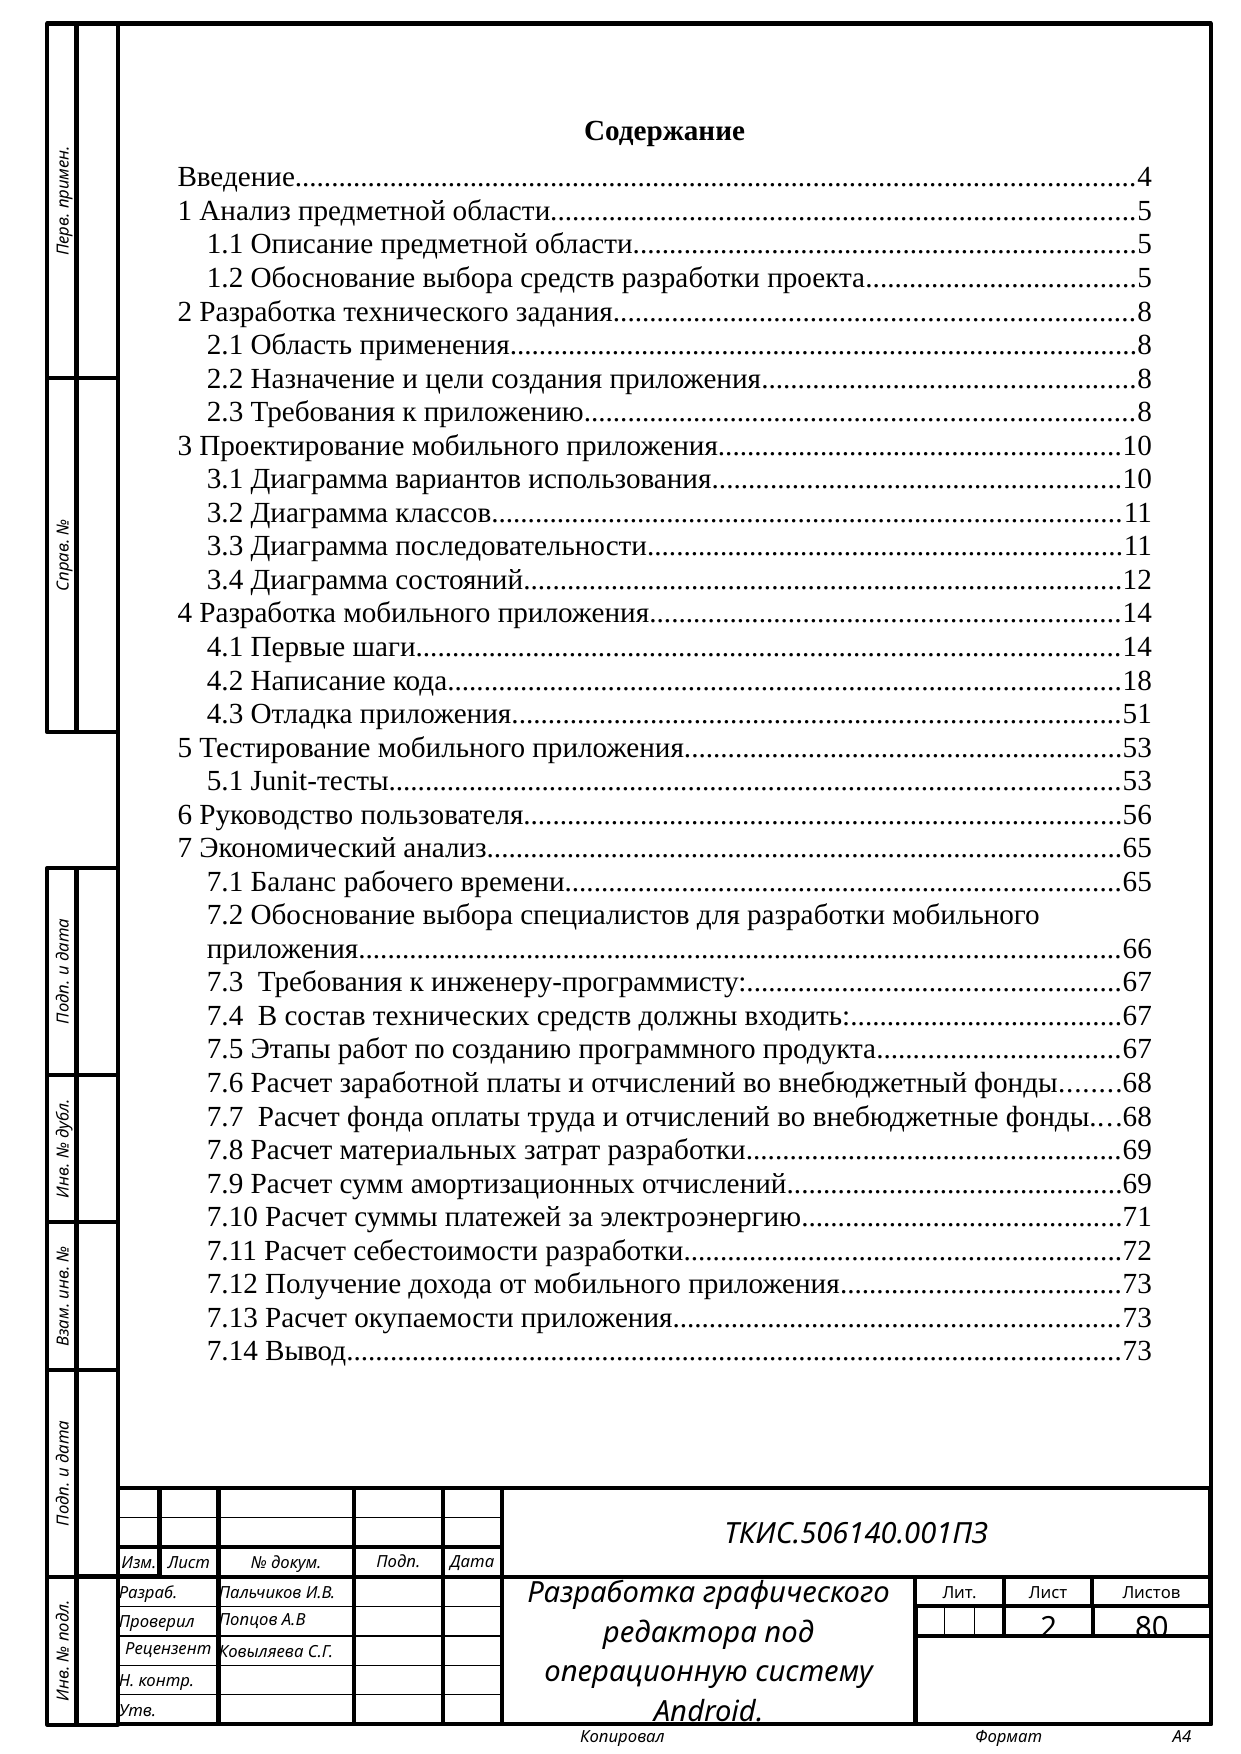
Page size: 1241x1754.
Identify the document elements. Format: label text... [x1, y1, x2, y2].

text 7.14 Вывод 73 [207, 1333, 1152, 1367]
text 4.3 Отладка приложения 51 [207, 696, 1152, 730]
text 2.3 Требования к приложению 8 [207, 394, 1152, 428]
text 3.4 Диаграмма состояний 12 [207, 562, 1152, 596]
subtitle Содержание [177, 113, 1152, 147]
text 7.11 Расчет себестоимости разработки 72 [207, 1233, 1152, 1266]
text 5 Тестирование мобильного приложения 53 [177, 730, 1152, 763]
text 7.9 Расчет сумм амортизационных отчислений 69 [207, 1166, 1152, 1199]
text 7.13 Расчет окупаемости приложения 73 [207, 1300, 1152, 1333]
text 6 Руководство пользователя 56 [177, 797, 1152, 830]
text 7.5 Этапы работ по созданию программного продукта 67 [207, 1032, 1152, 1065]
text 3 Проектирование мобильного приложения 10 [177, 428, 1152, 461]
text Введение 4 [177, 159, 1152, 193]
text 3.2 Диаграмма классов 11 [207, 495, 1152, 528]
text 4.1 Первые шаги 14 [207, 629, 1152, 663]
text 7.7 Расчет фонда оплаты труда и отчислений во внебюджетные фонды. 68 [207, 1099, 1152, 1132]
text 3.3 Диаграмма последовательности 11 [207, 528, 1152, 562]
text 7.12 Получение дохода от мобильного приложения 73 [207, 1266, 1152, 1300]
text 7.8 Расчет материальных затрат разработки 69 [207, 1132, 1152, 1166]
text 7.1 Баланс рабочего времени 65 [207, 864, 1152, 897]
text 7.4 В состав технических средств должны входить: 67 [207, 998, 1152, 1032]
text 4.2 Написание кода 18 [207, 663, 1152, 696]
text 2.1 Область применения 8 [207, 327, 1152, 361]
text 7.3 Требования к инженеру-программисту: 67 [207, 964, 1152, 998]
text 5.1 Junit-тесты 53 [207, 763, 1152, 797]
text 4 Разработка мобильного приложения 14 [177, 596, 1152, 629]
text 2 Разработка технического задания 8 [177, 294, 1152, 327]
text 1.1 Описание предметной области 5 [207, 227, 1152, 260]
text 7.6 Расчет заработной платы и отчислений во внебюджетный фонды 68 [207, 1065, 1152, 1099]
text 2.2 Назначение и цели создания приложения 8 [207, 361, 1152, 394]
text 7.2 Обоснование выбора специалистов для разработки мобильного приложения 66 [207, 897, 1152, 964]
text 7.10 Расчет суммы платежей за электроэнергию 71 [207, 1199, 1152, 1233]
text 1 Анализ предметной области 5 [177, 193, 1152, 227]
text 7 Экономический анализ 65 [177, 830, 1152, 864]
text 3.1 Диаграмма вариантов использования 10 [207, 461, 1152, 495]
text 1.2 Обоснование выбора средств разработки проекта 5 [207, 260, 1152, 294]
